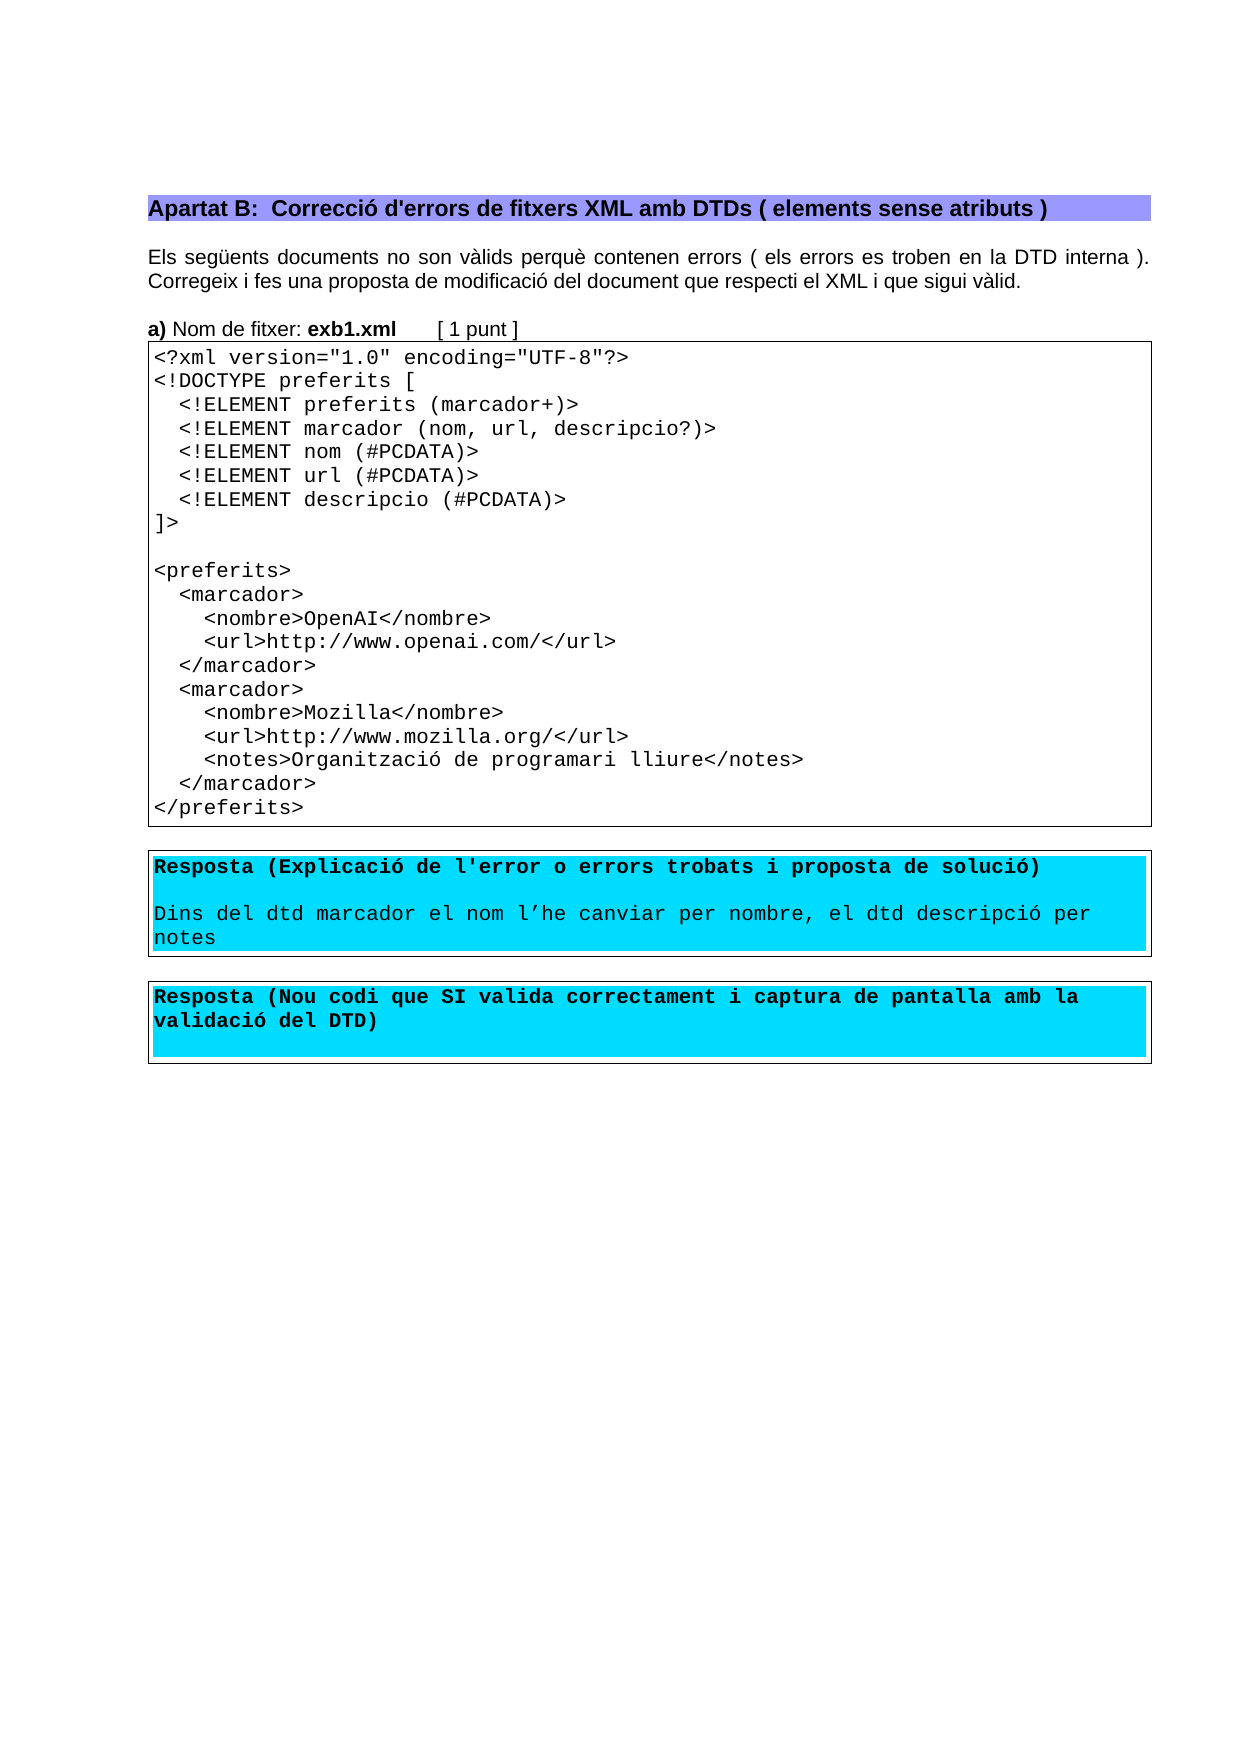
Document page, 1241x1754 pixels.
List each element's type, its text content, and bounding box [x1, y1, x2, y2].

table_header Resposta (Nou codi que SI valida correctament i captura de pantalla amb la validació del DTD) [149, 982, 1151, 1063]
table_header <?xml version="1.0" encoding="UTF-8"?> <!DOCTYPE preferits [ <!ELEMENT preferits (marcador+)> <!ELEMENT marcador (nom, url, descripcio?)> <!ELEMENT nom (#PCDATA)> <!ELEMENT url (#PCDATA)> <!ELEMENT descripcio (#PCDATA)> ]> <preferits> <marcador> <nombre>OpenAI</nombre> <url>http://www.openai.com/</url> </marcador> <marcador> <nombre>Mozilla</nombre> <url>http://www.mozilla.org/</url> <notes>Organització de programari lliure</notes> </marcador> </preferits> [149, 342, 1151, 826]
table_header Resposta (Explicació de l'error o errors trobats i proposta de solució) Dins del dtd marcador el nom l’he canviar per nombre, el dtd descripció per notes [149, 851, 1151, 956]
text Els següents documents no son vàlids perquè contenen errors ( els errors es troben en la DTD interna ). Corregeix i fes una proposta de modificació del document que respecti el XML i que sigui vàlid. [148, 245, 1151, 293]
text a) Nom de fitxer: exb1.xml [ 1 punt ] [148, 317, 1151, 341]
text Apartat B: Correcció d'errors de fitxers XML amb DTDs ( elements sense atributs ) [148, 195, 1151, 221]
